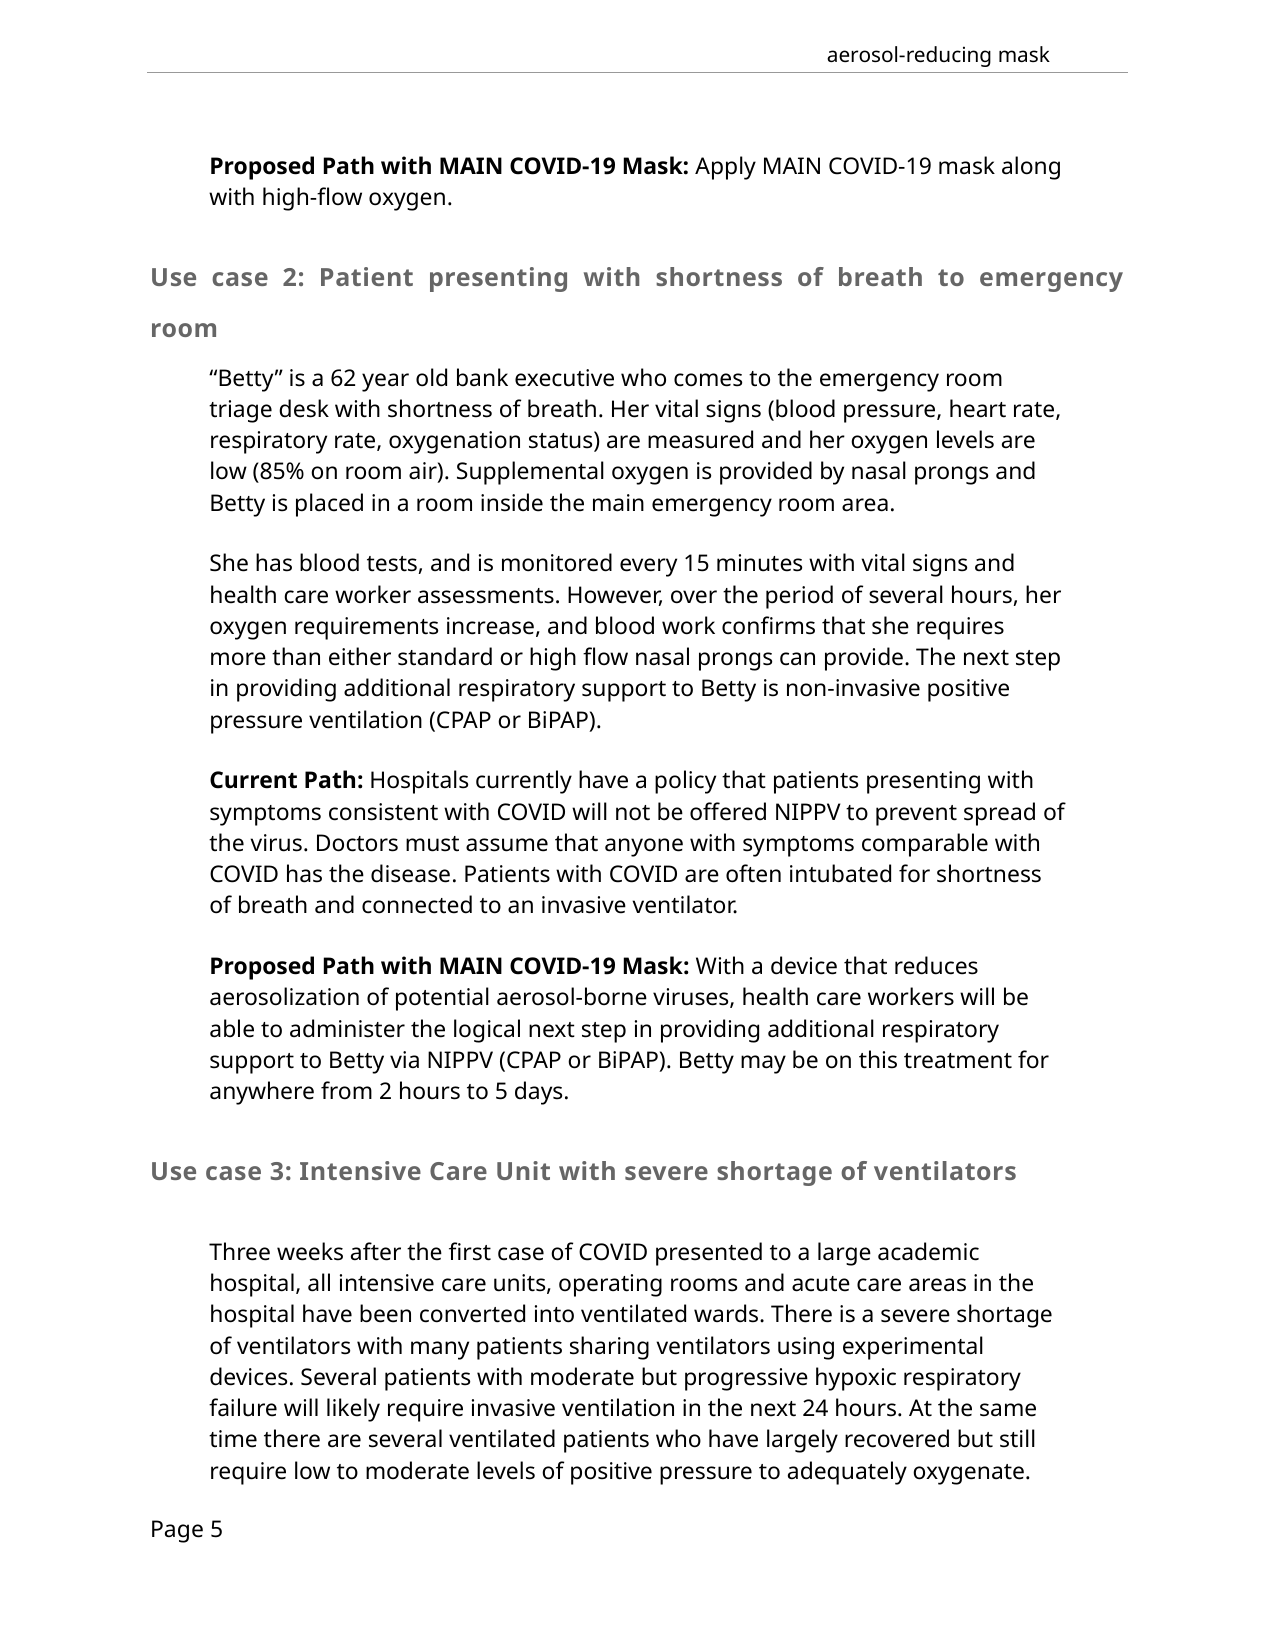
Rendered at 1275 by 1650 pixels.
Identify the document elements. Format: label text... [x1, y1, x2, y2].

text She has blood tests, and is monitored every 15 minutes with vital signs and health care worker assessments. However, over the period of several hours, her oxygen requirements increase, and blood work confirms that she requires more than either standard or high flow nasal prongs can provide. The next step in providing additional respiratory support to Betty is non-invasive positive pressure ventilation (CPAP or BiPAP). [209, 547, 1066, 735]
subtitle Use case 3: Intensive Care Unit with severe shortage of ventilators [150, 1153, 1125, 1188]
text Three weeks after the first case of COVID presented to a large academic hospital, all intensive care units, operating rooms and acute care areas in the hospital have been converted into ventilated wards. There is a severe shortage of ventilators with many patients sharing ventilators using experimental devices. Several patients with moderate but progressive hypoxic respiratory failure will likely require invasive ventilation in the next 24 hours. At the same time there are several ventilated patients who have largely recovered but still require low to moderate levels of positive pressure to adequately oxygenate. [209, 1236, 1066, 1486]
text Proposed Path with MAIN COVID-19 Mask: Apply MAIN COVID-19 mask along with high-flow oxygen. [209, 150, 1066, 212]
text “Betty” is a 62 year old bank executive who comes to the emergency room triage desk with shortness of breath. Her vital signs (blood pressure, heart rate, respiratory rate, oxygenation status) are measured and her oxygen levels are low (85% on room air). Supplemental oxygen is provided by nasal prongs and Betty is placed in a room inside the main emergency room area. [209, 362, 1066, 518]
subtitle Use case 2: Patient presenting with shortness of breath to emergency room [150, 259, 1125, 344]
text Current Path: Hospitals currently have a policy that patients presenting with symptoms consistent with COVID will not be offered NIPPV to prevent spread of the virus. Doctors must assume that anyone with symptoms comparable with COVID has the disease. Patients with COVID are often intubated for shortness of breath and connected to an invasive ventilator. [209, 764, 1066, 921]
text Proposed Path with MAIN COVID-19 Mask: With a device that reduces aerosolization of potential aerosol-borne viruses, health care workers will be able to administer the logical next step in providing additional respiratory support to Betty via NIPPV (CPAP or BiPAP). Betty may be on this treatment for anywhere from 2 hours to 5 days. [209, 950, 1066, 1106]
